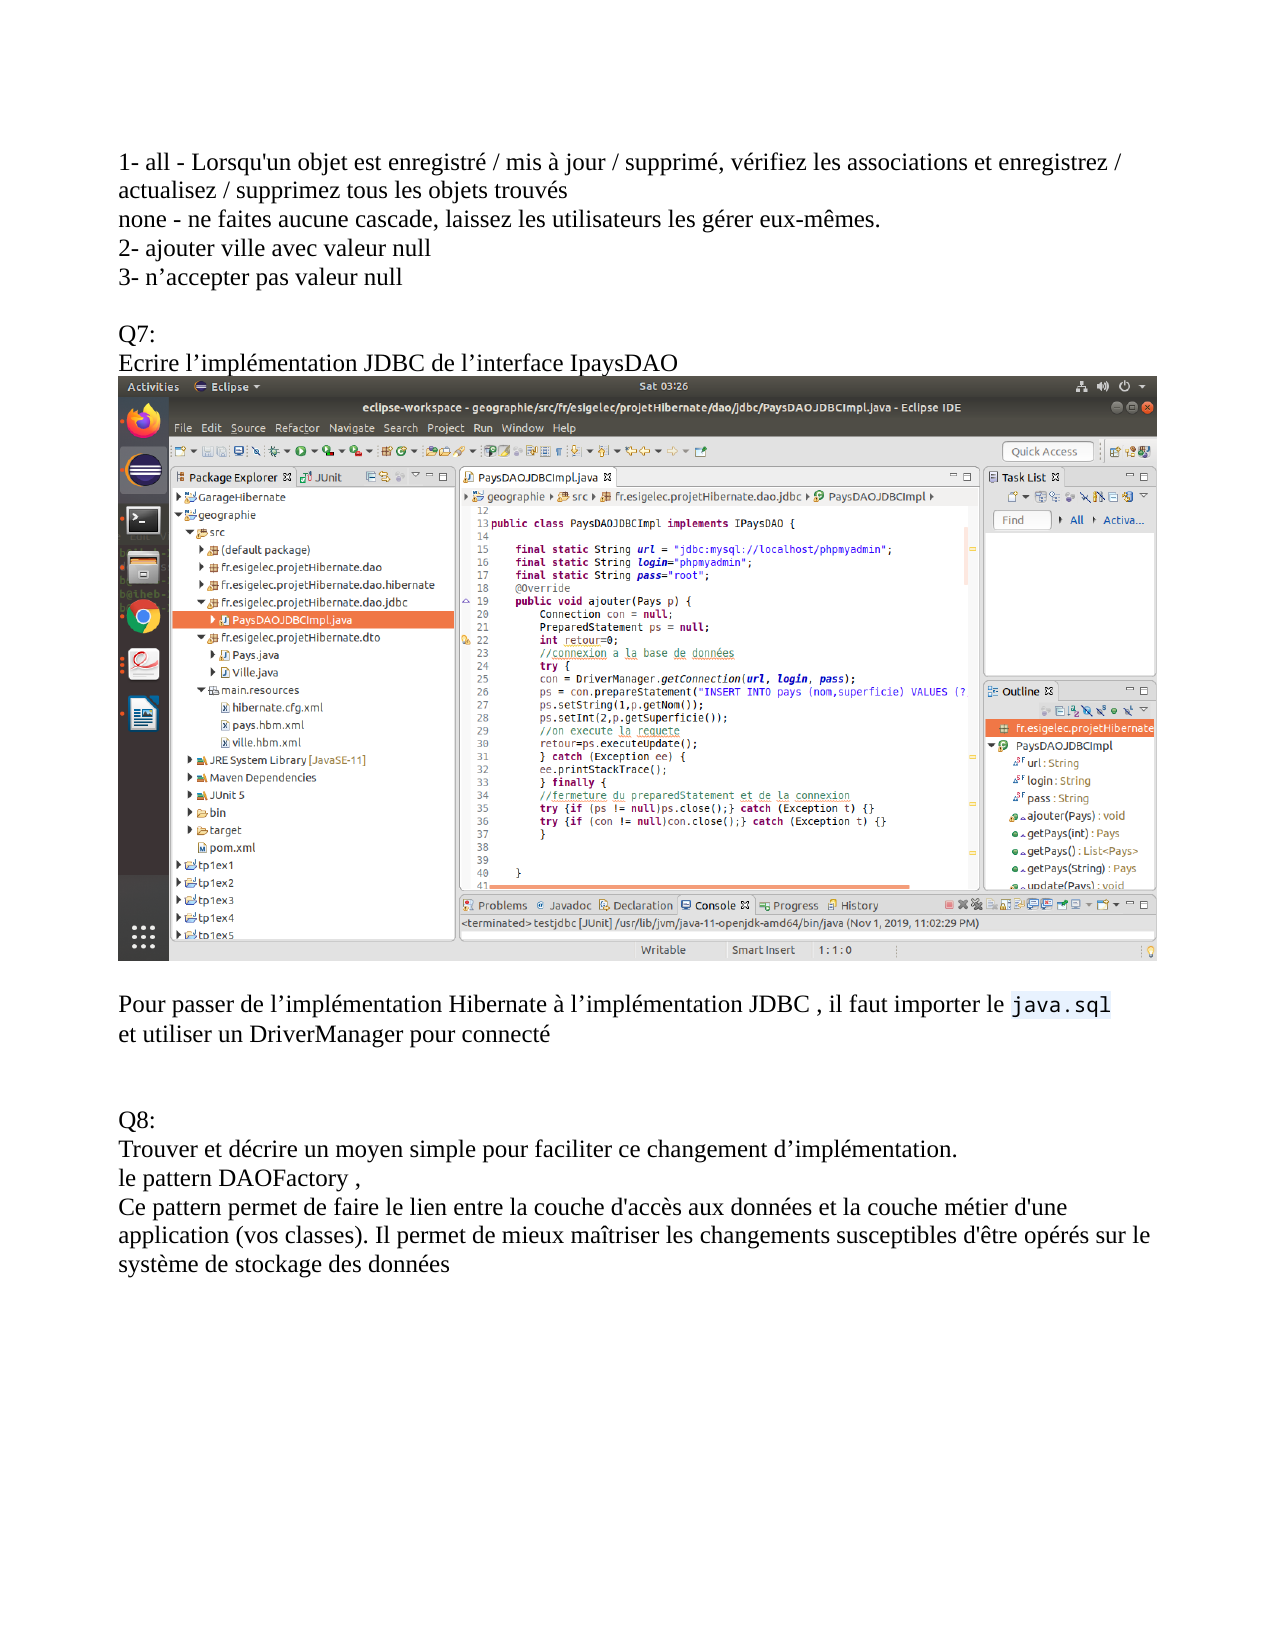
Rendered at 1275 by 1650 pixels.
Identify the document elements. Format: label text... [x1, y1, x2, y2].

text none - ne faites aucune cascade, laissez les utilisateurs les gérer eux-mêmes. [118, 204, 1157, 233]
text 3- n’accepter pas valeur null [118, 262, 1157, 291]
text Ce pattern permet de faire le lien entre la couche d'accès aux données et la couche métier d'une application (vos classes). Il permet de mieux maîtriser les changements susceptibles d'être opérés sur le système de stockage des données [118, 1192, 1157, 1278]
text Q7: [118, 319, 1157, 348]
text Q8: [118, 1105, 1157, 1134]
text 1- all - Lorsqu'un objet est enregistré / mis à jour / supprimé, vérifiez les associations et enregistrez / actualisez / supprimez tous les objets trouvés [118, 147, 1157, 204]
text Pour passer de l’implémentation Hibernate à l’implémentation JDBC , il faut importer le java.sql [118, 989, 1157, 1019]
text Trouver et décrire un moyen simple pour faciliter ce changement d’implémentation. [118, 1134, 1157, 1163]
text et utiliser un DriverManager pour connecté [118, 1019, 1157, 1048]
text Ecrire l’implémentation JDBC de l’interface IpaysDAO [118, 348, 1157, 376]
text le pattern DAOFactory , [118, 1163, 1157, 1192]
picture [118, 376, 1157, 961]
text 2- ajouter ville avec valeur null [118, 233, 1157, 262]
